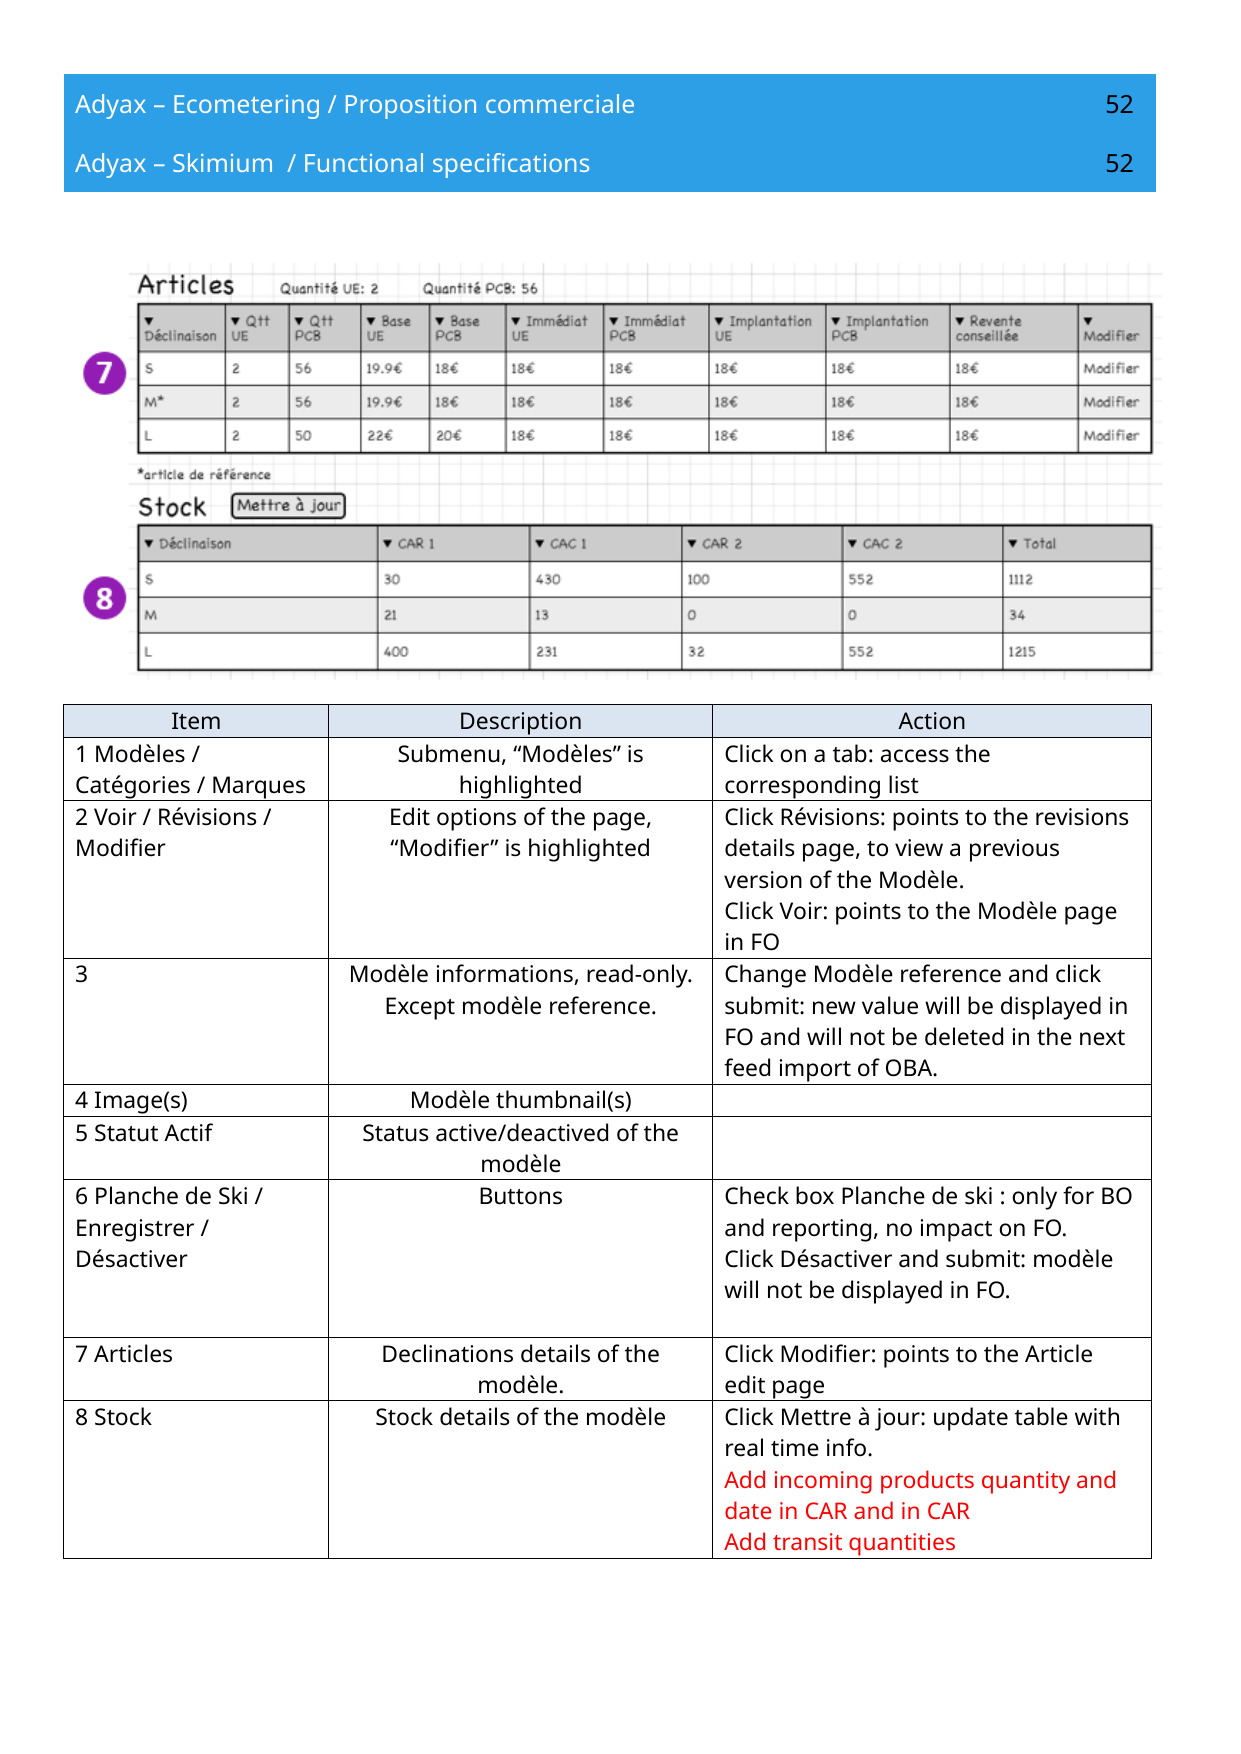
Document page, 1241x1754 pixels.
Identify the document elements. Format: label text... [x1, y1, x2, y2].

table_cell 7 Articles [64, 1338, 328, 1400]
table_cell Click on a tab: access the corresponding list [713, 738, 1151, 800]
table_cell Stock details of the modèle [329, 1401, 712, 1557]
table_cell Click Modifier: points to the Article edit page [713, 1338, 1151, 1400]
table_cell 1 Modèles / Catégories / Marques [64, 738, 328, 800]
table_header Description [329, 705, 712, 737]
table_cell 3 [64, 959, 328, 1083]
table_cell [713, 1085, 1151, 1116]
picture [75, 260, 1165, 684]
table_cell 2 Voir / Révisions / Modifier [64, 801, 328, 957]
table_header Item [64, 705, 328, 737]
table_cell Modèle informations, read-only. Except modèle reference. [329, 959, 712, 1083]
table_cell Click Mettre à jour: update table with real time info. Add incoming products quantity and date in CAR and in CAR Add transit quantities [713, 1401, 1151, 1557]
table_cell Modèle thumbnail(s) [329, 1085, 712, 1116]
table_header Action [713, 705, 1151, 737]
table_cell [713, 1117, 1151, 1179]
table_cell Check box Planche de ski : only for BO and reporting, no impact on FO. Click Désactiver and submit: modèle will not be displayed in FO. [713, 1180, 1151, 1337]
table_cell Click Révisions: points to the revisions details page, to view a previous version of the Modèle. Click Voir: points to the Modèle page in FO [713, 801, 1151, 957]
table_cell 5 Statut Actif [64, 1117, 328, 1179]
table_cell Buttons [329, 1180, 712, 1337]
table_cell Status active/deactived of the modèle [329, 1117, 712, 1179]
table_cell Declinations details of the modèle. [329, 1338, 712, 1400]
table_cell 4 Image(s) [64, 1085, 328, 1116]
table_cell Submenu, “Modèles” is highlighted [329, 738, 712, 800]
table_cell Change Modèle reference and click submit: new value will be displayed in FO and will not be deleted in the next feed import of OBA. [713, 959, 1151, 1083]
table_cell 6 Planche de Ski / Enregistrer / Désactiver [64, 1180, 328, 1337]
table_cell Edit options of the page, “Modifier” is highlighted [329, 801, 712, 957]
table_cell 8 Stock [64, 1401, 328, 1557]
